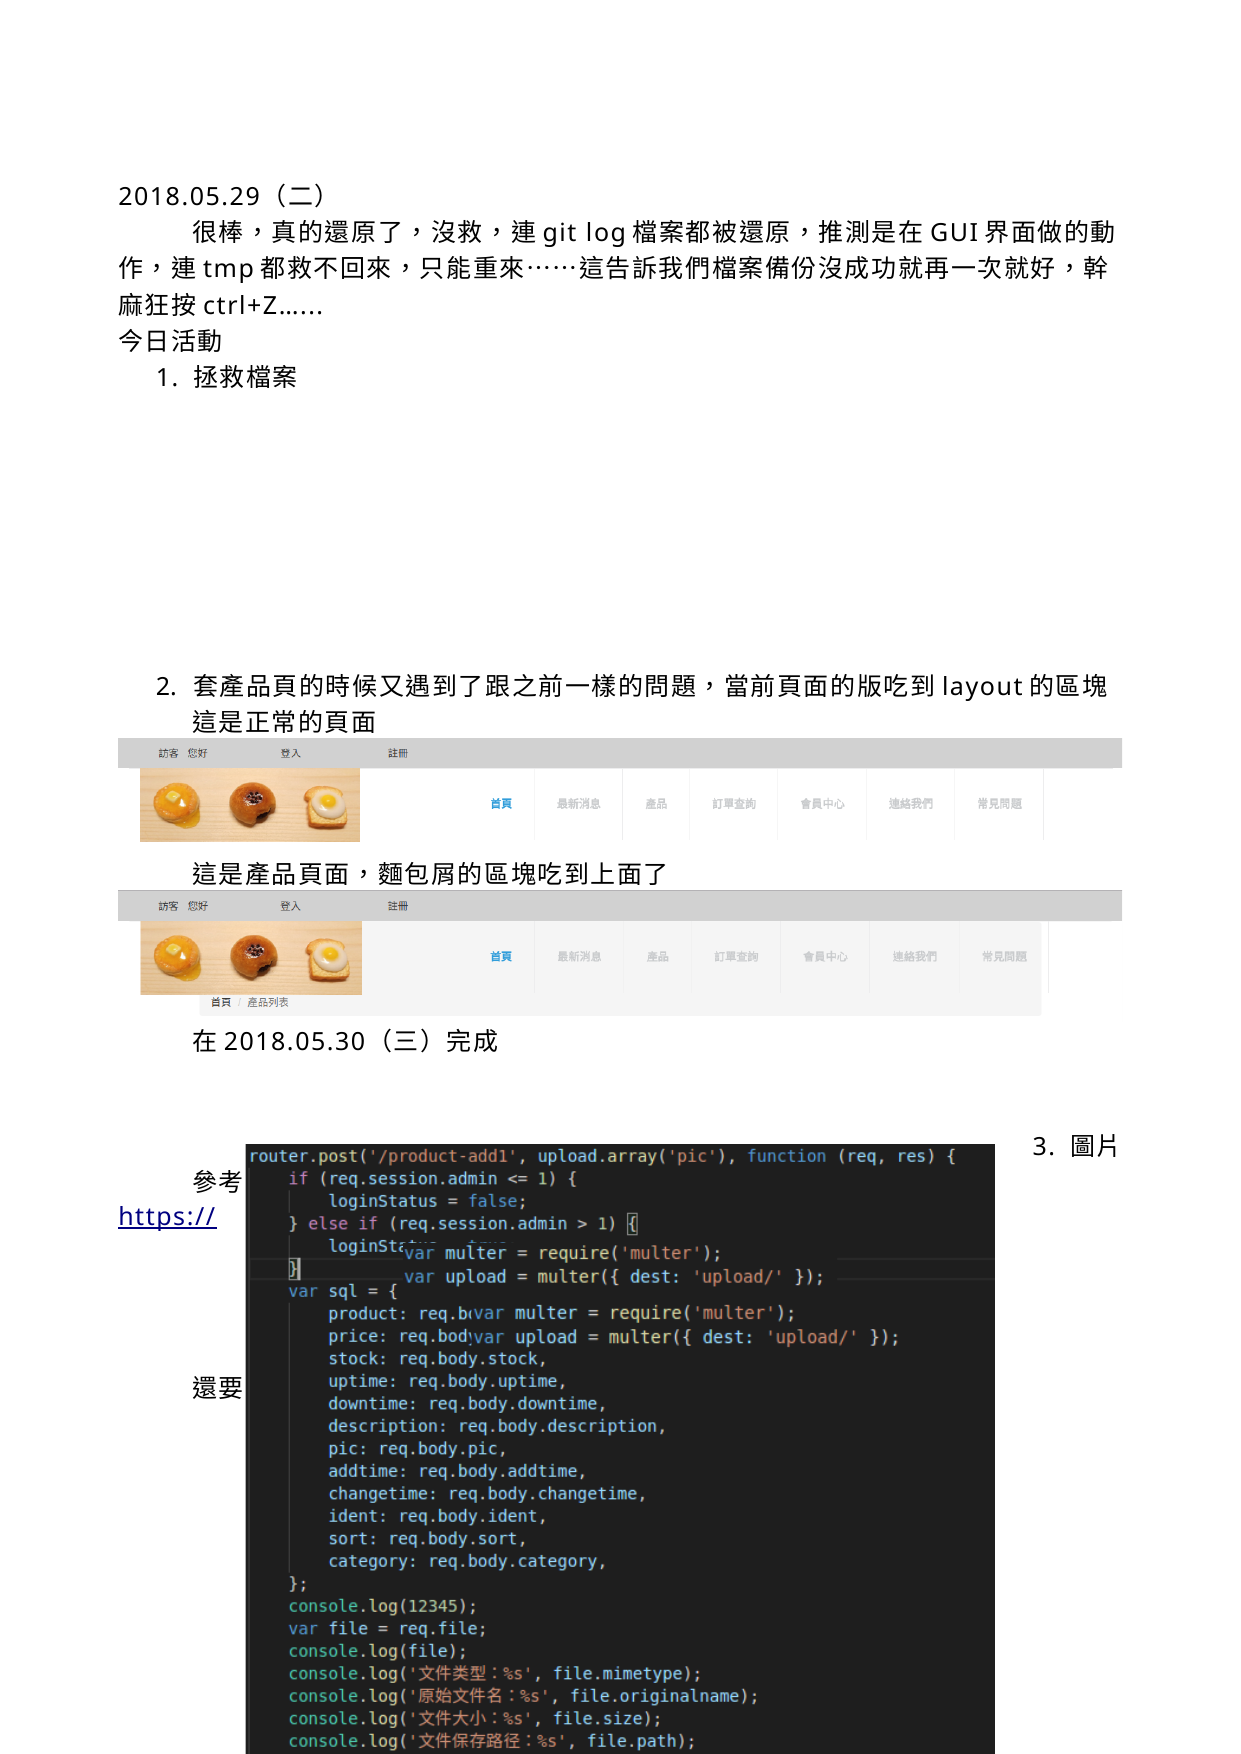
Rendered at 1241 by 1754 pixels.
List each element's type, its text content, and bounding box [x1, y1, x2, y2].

picture [118, 890, 1123, 1022]
text 參考資料：Nodejs进阶：基于express+multer的文件上传 [118, 1162, 245, 1199]
text adminproduct.js [118, 1301, 245, 1335]
text 還要在view下面建一個upload資料夾 [995, 1369, 1122, 1405]
list 圖片上傳 [156, 1126, 1122, 1162]
text https://www.cnblogs.com/chyingp/p/express-multer-file-upload.html [118, 1199, 245, 1233]
list 套產品頁的時候又遇到了跟之前一樣的問題，當前頁面的版吃到layout的區塊 [156, 666, 1122, 703]
text https://www.cnblogs.com/chyingp/p/express-multer-file-upload.html [995, 1199, 1122, 1233]
text adminproduct.js [995, 1301, 1122, 1335]
picture [245, 1144, 995, 1754]
text app.js [118, 1233, 245, 1267]
text app.js [995, 1233, 1122, 1267]
text 今日活動 [118, 321, 1122, 358]
text 參考資料：Nodejs进阶：基于express+multer的文件上传 [995, 1162, 1122, 1199]
list 拯救檔案 [156, 358, 1122, 394]
text 這是正常的頁面 [118, 703, 1122, 738]
picture [118, 738, 1123, 855]
text 2018.05.29（二） [118, 176, 1122, 213]
text 在2018.05.30（三）完成 [118, 1022, 1122, 1058]
text 還要在view下面建一個upload資料夾 [118, 1369, 245, 1405]
text 這是產品頁面，麵包屑的區塊吃到上面了 [118, 855, 1122, 890]
text 很棒，真的還原了，沒救，連git log檔案都被還原，推測是在GUI界面做的動作，連tmp都救不回來，只能重來……這告訴我們檔案備份沒成功就再一次就好，幹麻狂按ctrl+Z…... [118, 213, 1122, 321]
